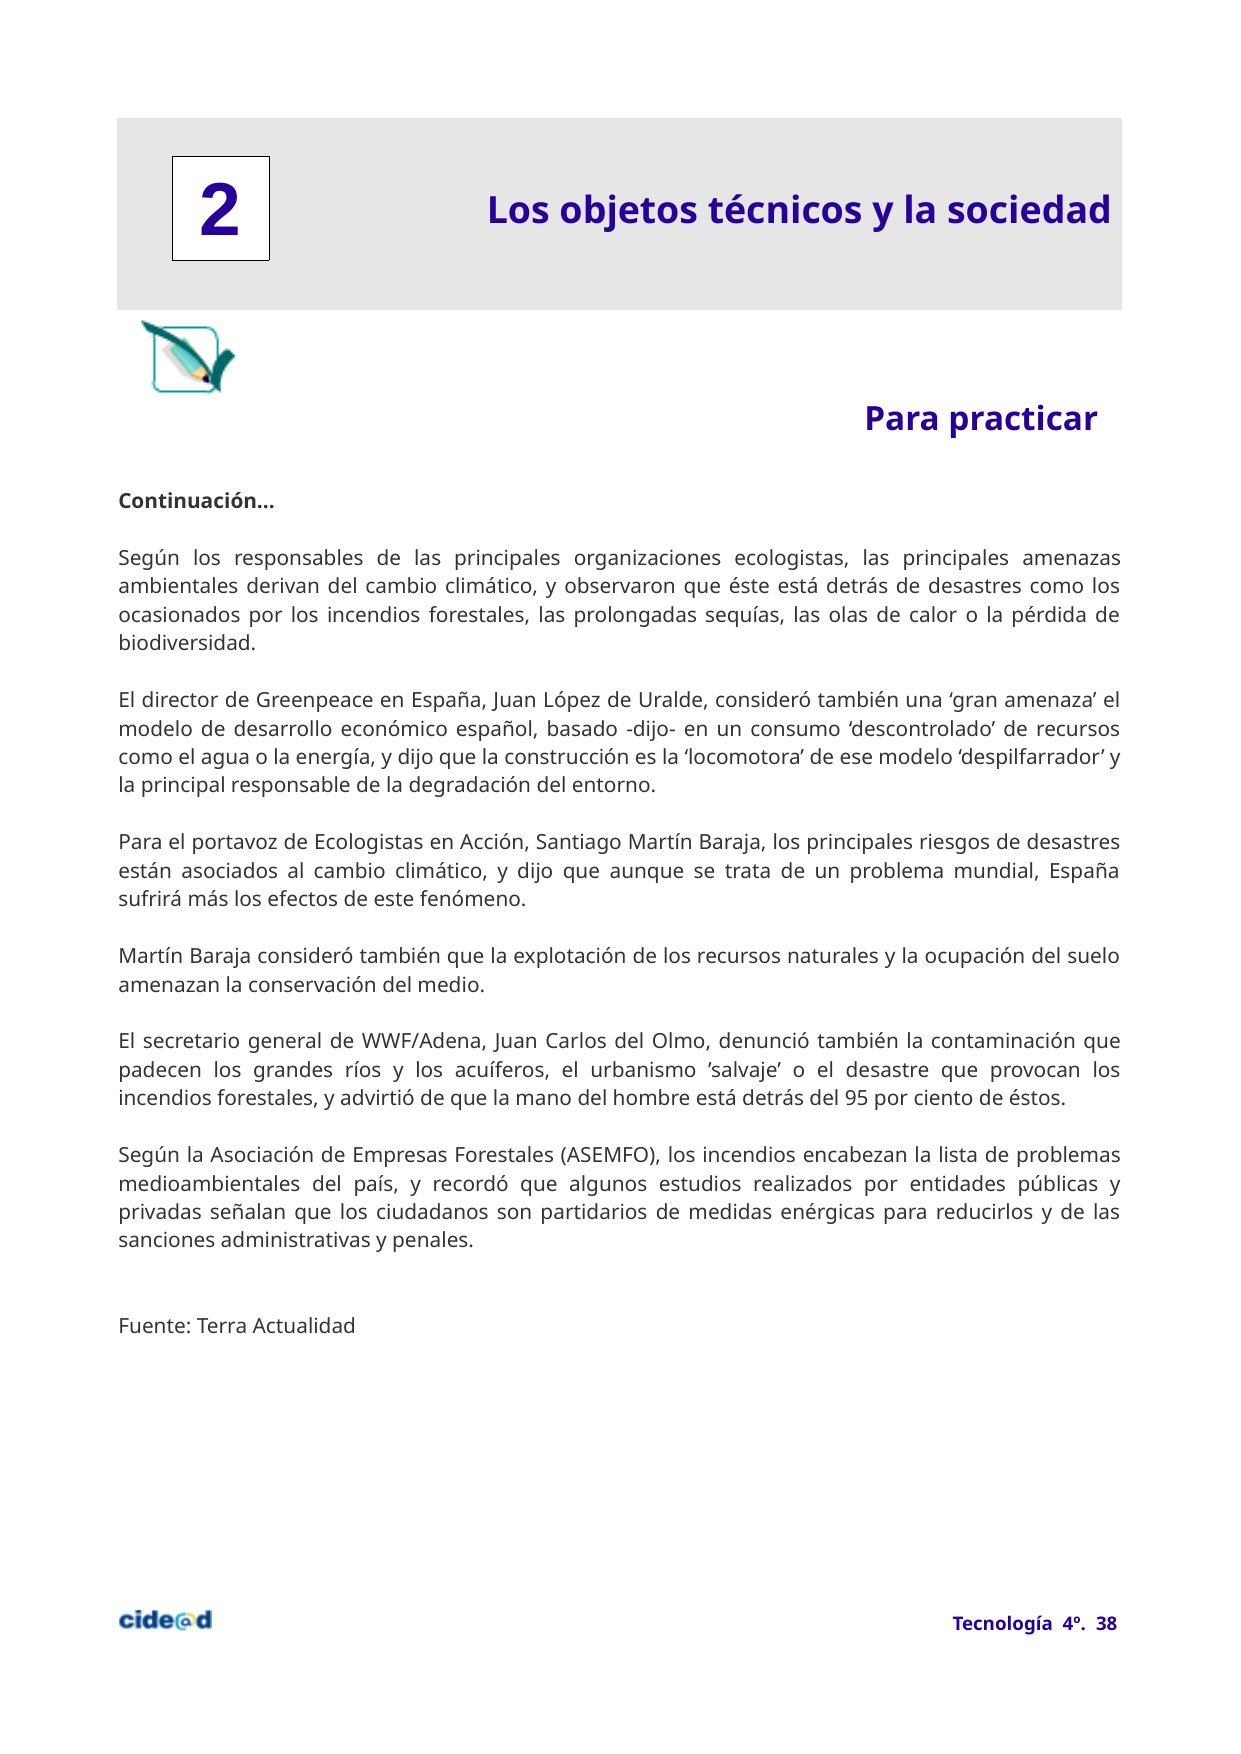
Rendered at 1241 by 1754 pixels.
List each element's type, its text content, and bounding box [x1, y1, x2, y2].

picture [140, 319, 239, 395]
text El director de Greenpeace en España, Juan López de Uralde, consideró también una ‘gran amenaza’ el modelo de desarrollo económico español, basado -dijo- en un consumo ‘descontrolado’ de recursos como el agua o la energía, y dijo que la construcción es la ‘locomotora’ de ese modelo ‘despilfarrador’ y la principal responsable de la degradación del entorno. [118, 685, 1122, 799]
text Para practicar [118, 310, 1122, 440]
text Fuente: Terra Actualidad [118, 1311, 1122, 1339]
text Continuación... [118, 486, 1122, 515]
text Martín Baraja consideró también que la explotación de los recursos naturales y la ocupación del suelo amenazan la conservación del medio. [118, 941, 1122, 998]
table_header Los objetos técnicos y la sociedad [117, 118, 1122, 310]
text Según la Asociación de Empresas Forestales (ASEMFO), los incendios encabezan la lista de problemas medioambientales del país, y recordó que algunos estudios realizados por entidades públicas y privadas señalan que los ciudadanos son partidarios de medidas enérgicas para reducirlos y de las sanciones administrativas y penales. [118, 1140, 1122, 1254]
text El secretario general de WWF/Adena, Juan Carlos del Olmo, denunció también la contaminación que padecen los grandes ríos y los acuíferos, el urbanismo ’salvaje’ o el desastre que provocan los incendios forestales, y advirtió de que la mano del hombre está detrás del 95 por ciento de éstos. [118, 1027, 1122, 1112]
text Para el portavoz de Ecologistas en Acción, Santiago Martín Baraja, los principales riesgos de desastres están asociados al cambio climático, y dijo que aunque se trata de un problema mundial, España sufrirá más los efectos de este fenómeno. [118, 827, 1122, 913]
text Según los responsables de las principales organizaciones ecologistas, las principales amenazas ambientales derivan del cambio climático, y observaron que éste está detrás de desastres como los ocasionados por los incendios forestales, las prolongadas sequías, las olas de calor o la pérdida de biodiversidad. [118, 543, 1122, 657]
picture [118, 1610, 212, 1632]
